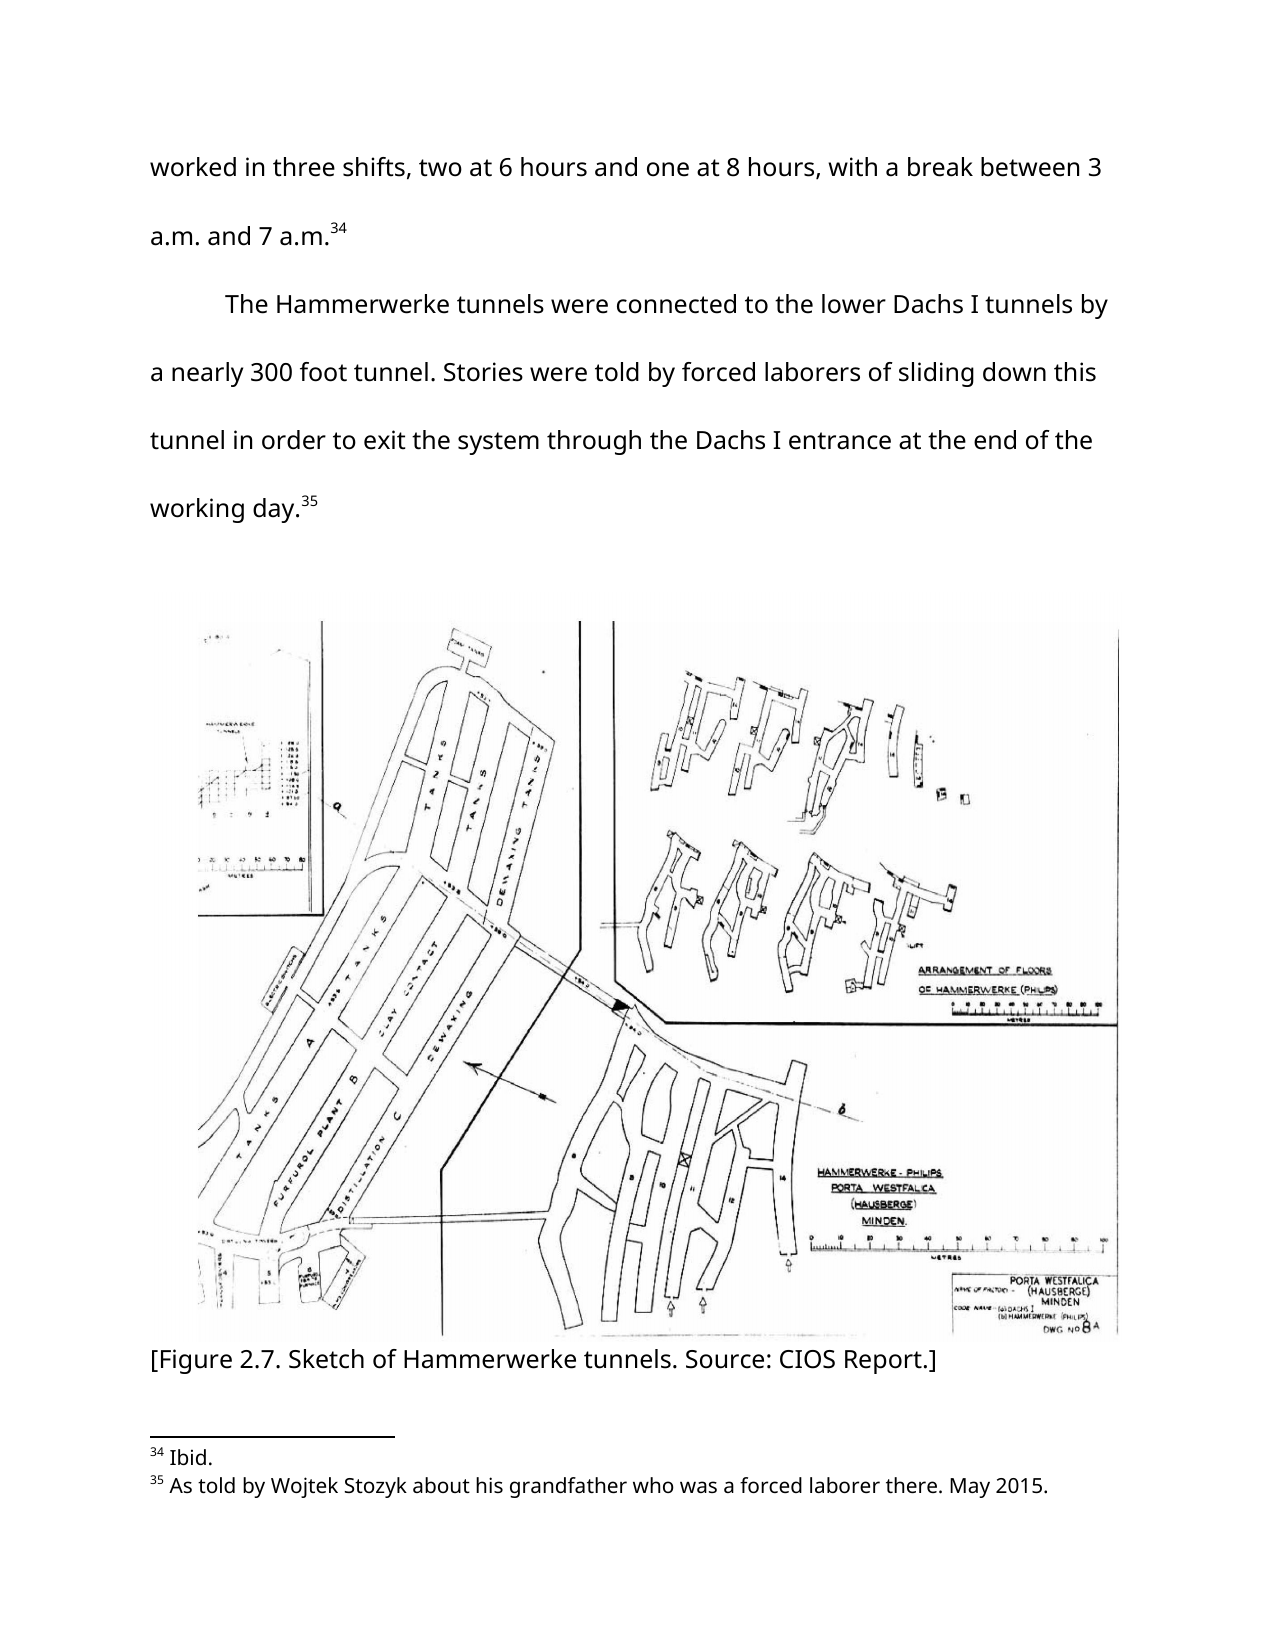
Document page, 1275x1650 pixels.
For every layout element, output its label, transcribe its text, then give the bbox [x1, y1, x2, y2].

text As told by Wojtek Stozyk about his grandfather who was a forced laborer there. May 2015. [150, 1472, 1125, 1500]
text Ibid. [150, 1443, 1125, 1472]
text The Hammerwerke tunnels were connected to the lower Dachs I tunnels by a nearly 300 foot tunnel. Stories were told by forced laborers of sliding down this tunnel in order to exit the system through the Dachs I entrance at the end of the working day. [150, 286, 1125, 525]
picture [150, 592, 1125, 1342]
text worked in three shifts, two at 6 hours and one at 8 hours, with a break between 3 a.m. and 7 a.m. [150, 150, 1125, 252]
text [Figure 2.7. Sketch of Hammerwerke tunnels. Source: CIOS Report.] [150, 1342, 1125, 1376]
